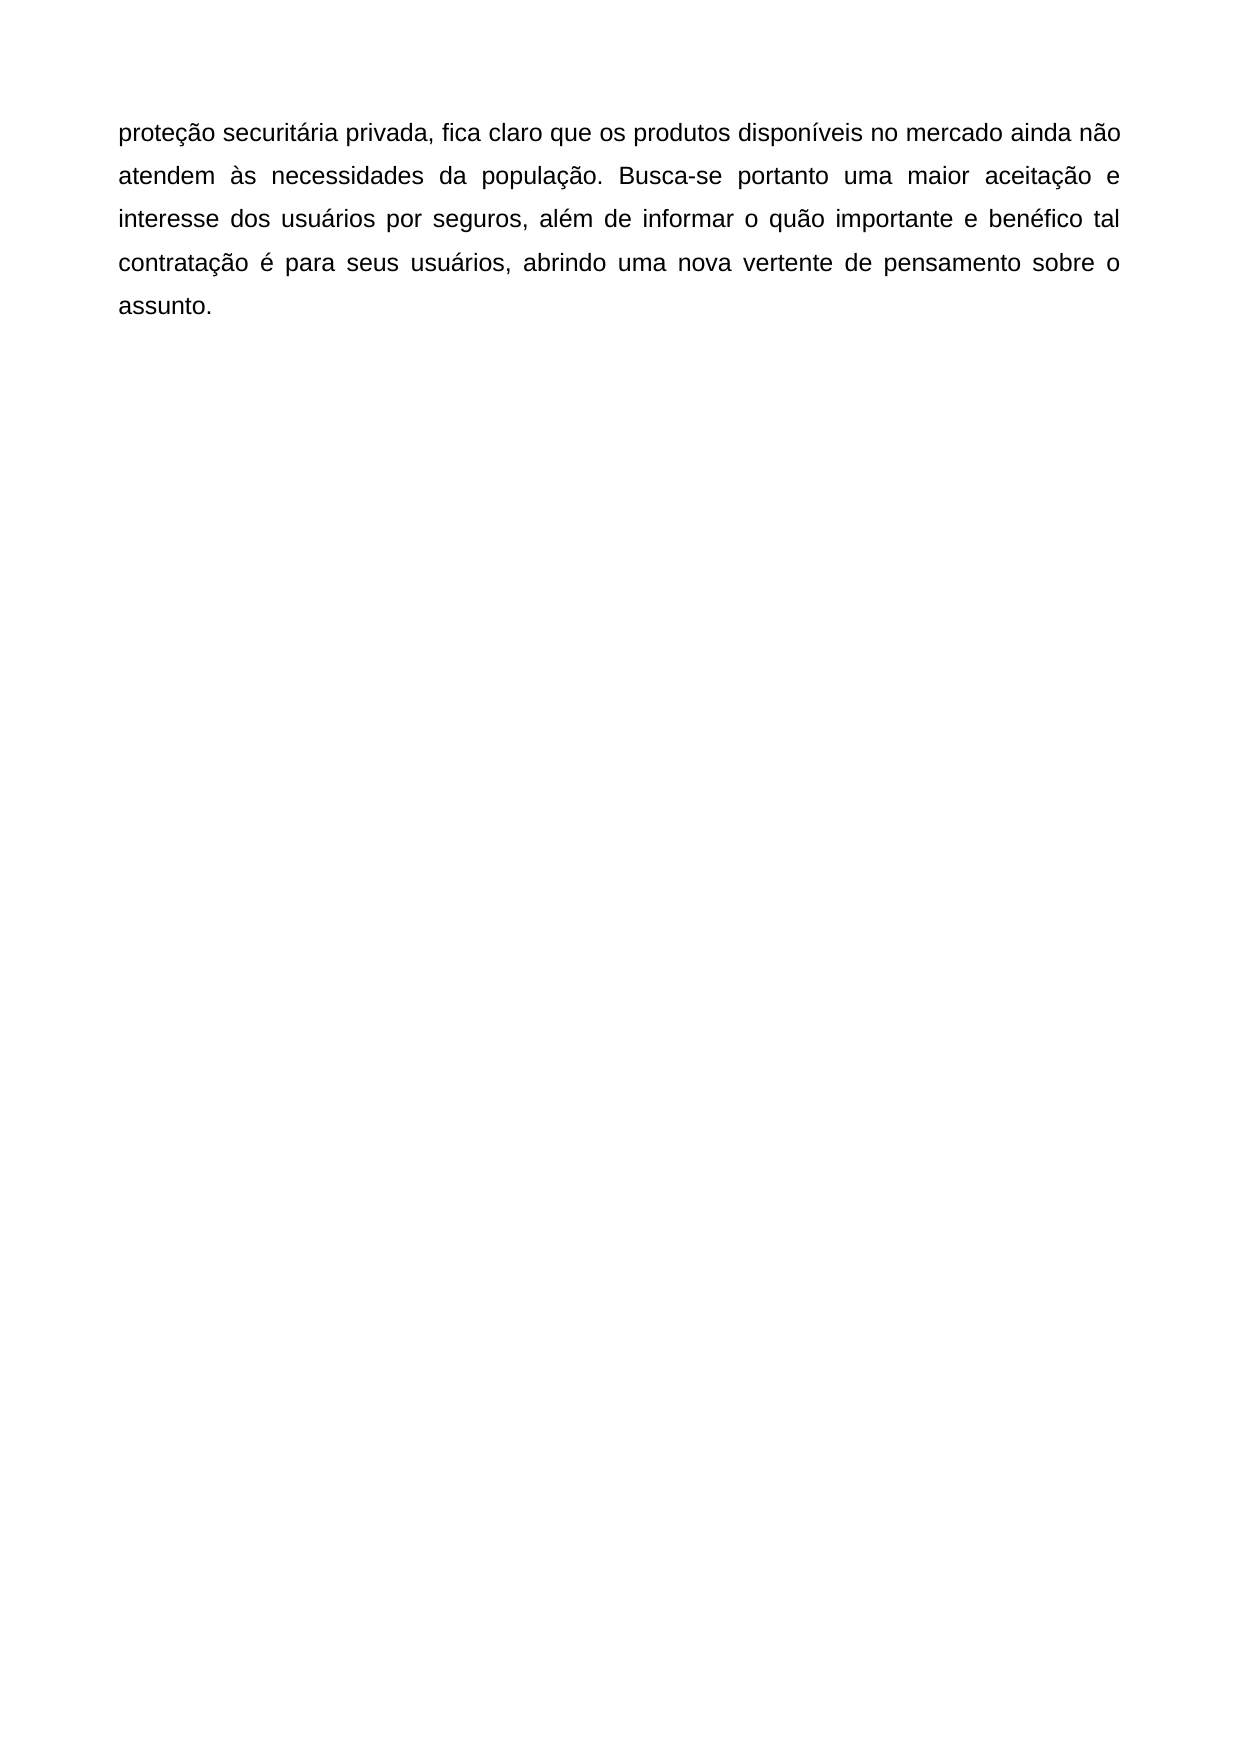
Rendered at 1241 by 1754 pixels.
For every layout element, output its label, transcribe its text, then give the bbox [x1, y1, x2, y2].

text proteção securitária privada, fica claro que os produtos disponíveis no mercado ainda não atendem às necessidades da população. Busca-se portanto uma maior aceitação e interesse dos usuários por seguros, além de informar o quão importante e benéfico tal contratação é para seus usuários, abrindo uma nova vertente de pensamento sobre o assunto. [118, 118, 1122, 319]
